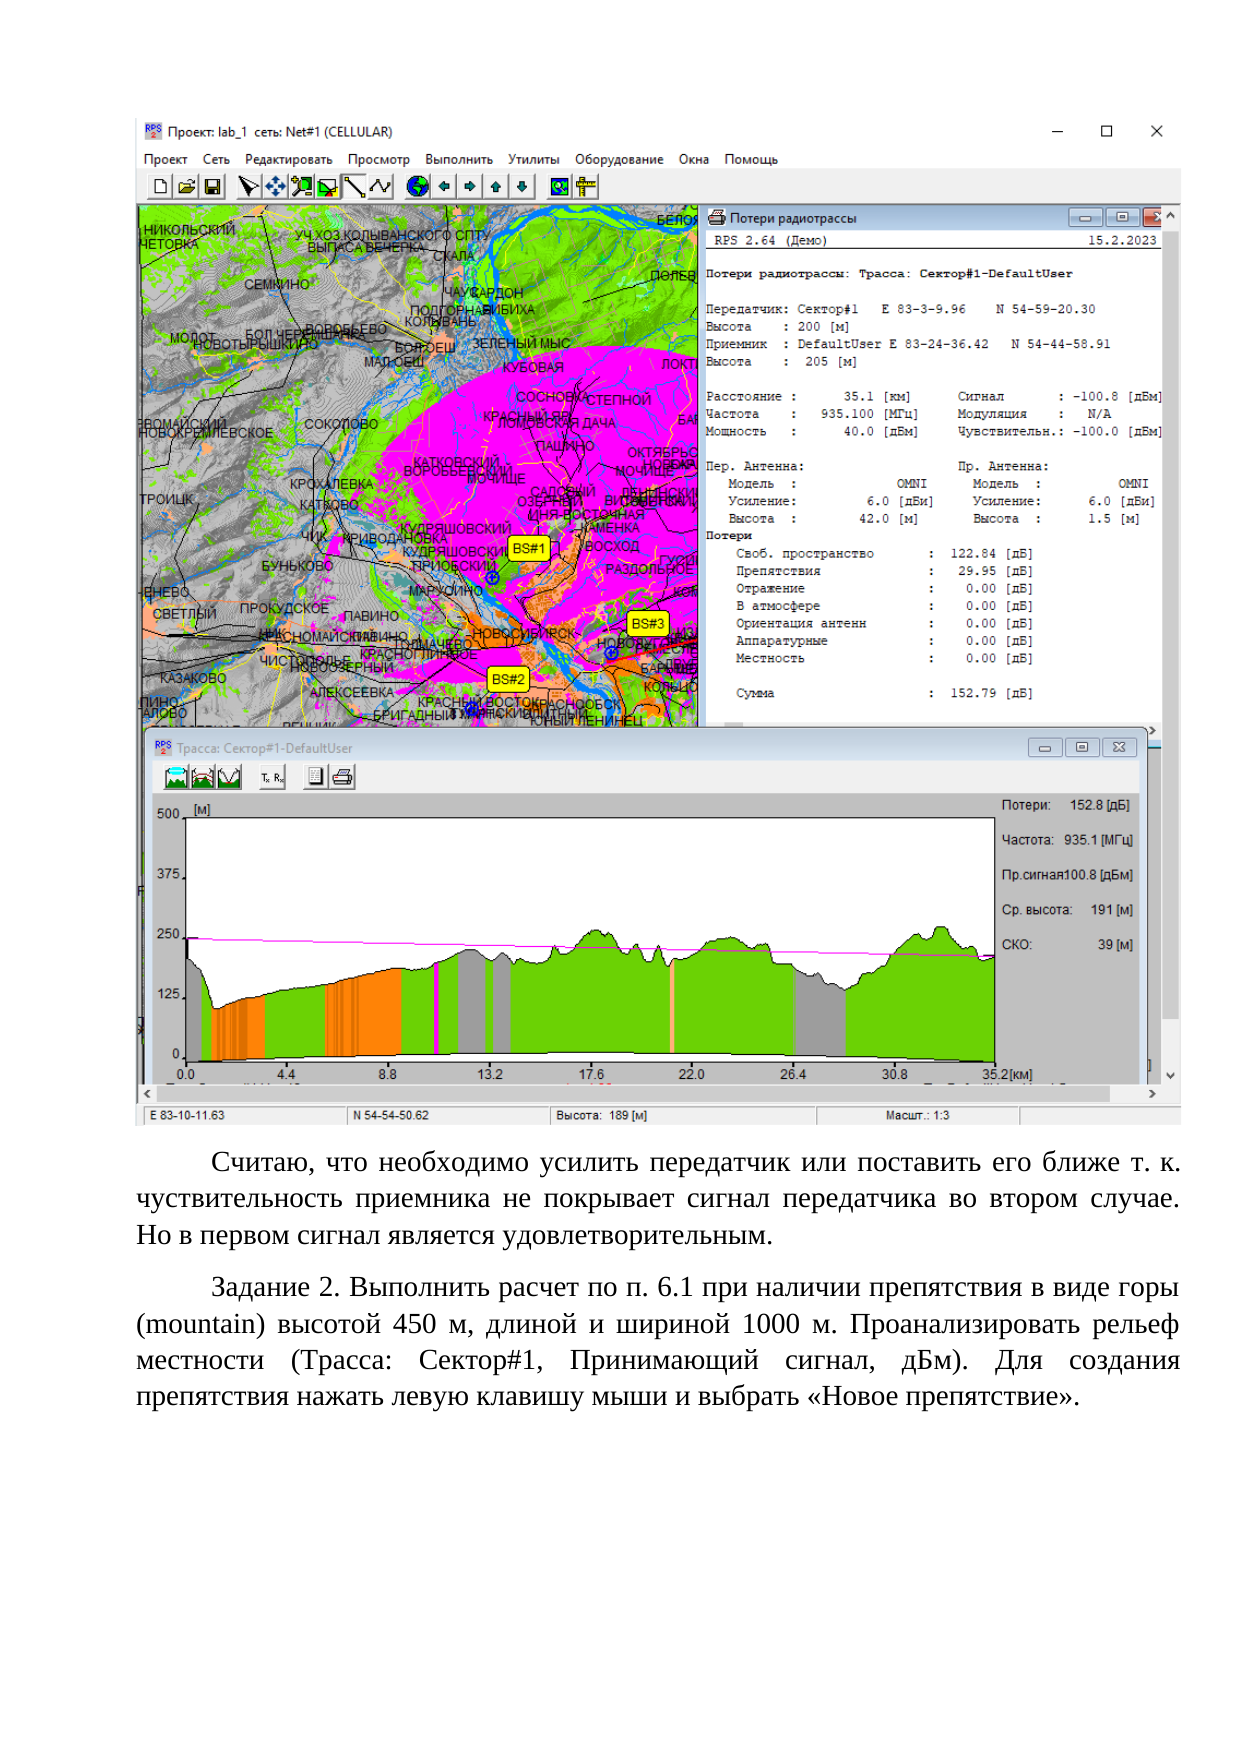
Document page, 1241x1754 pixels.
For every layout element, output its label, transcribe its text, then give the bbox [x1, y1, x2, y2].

text Считаю, что необходимо усилить передатчик или поставить его ближе т. к. чуствительность приемника не покрывает сигнал передатчика во втором случае. Но в первом сигнал является удовлетворительным. [136, 1144, 1181, 1250]
picture [135, 118, 1182, 1126]
text Задание 2. Выполнить расчет по п. 6.1 при наличии препятствия в виде горы (mountain) высотой 450 м, длиной и шириной 1000 м. Проанализировать рельеф местности (Трасса: Сектор#1, Принимающий сигнал, дБм). Для создания препятствия нажать левую клавишу мыши и выбрать «Новое препятствие». [136, 1269, 1181, 1412]
